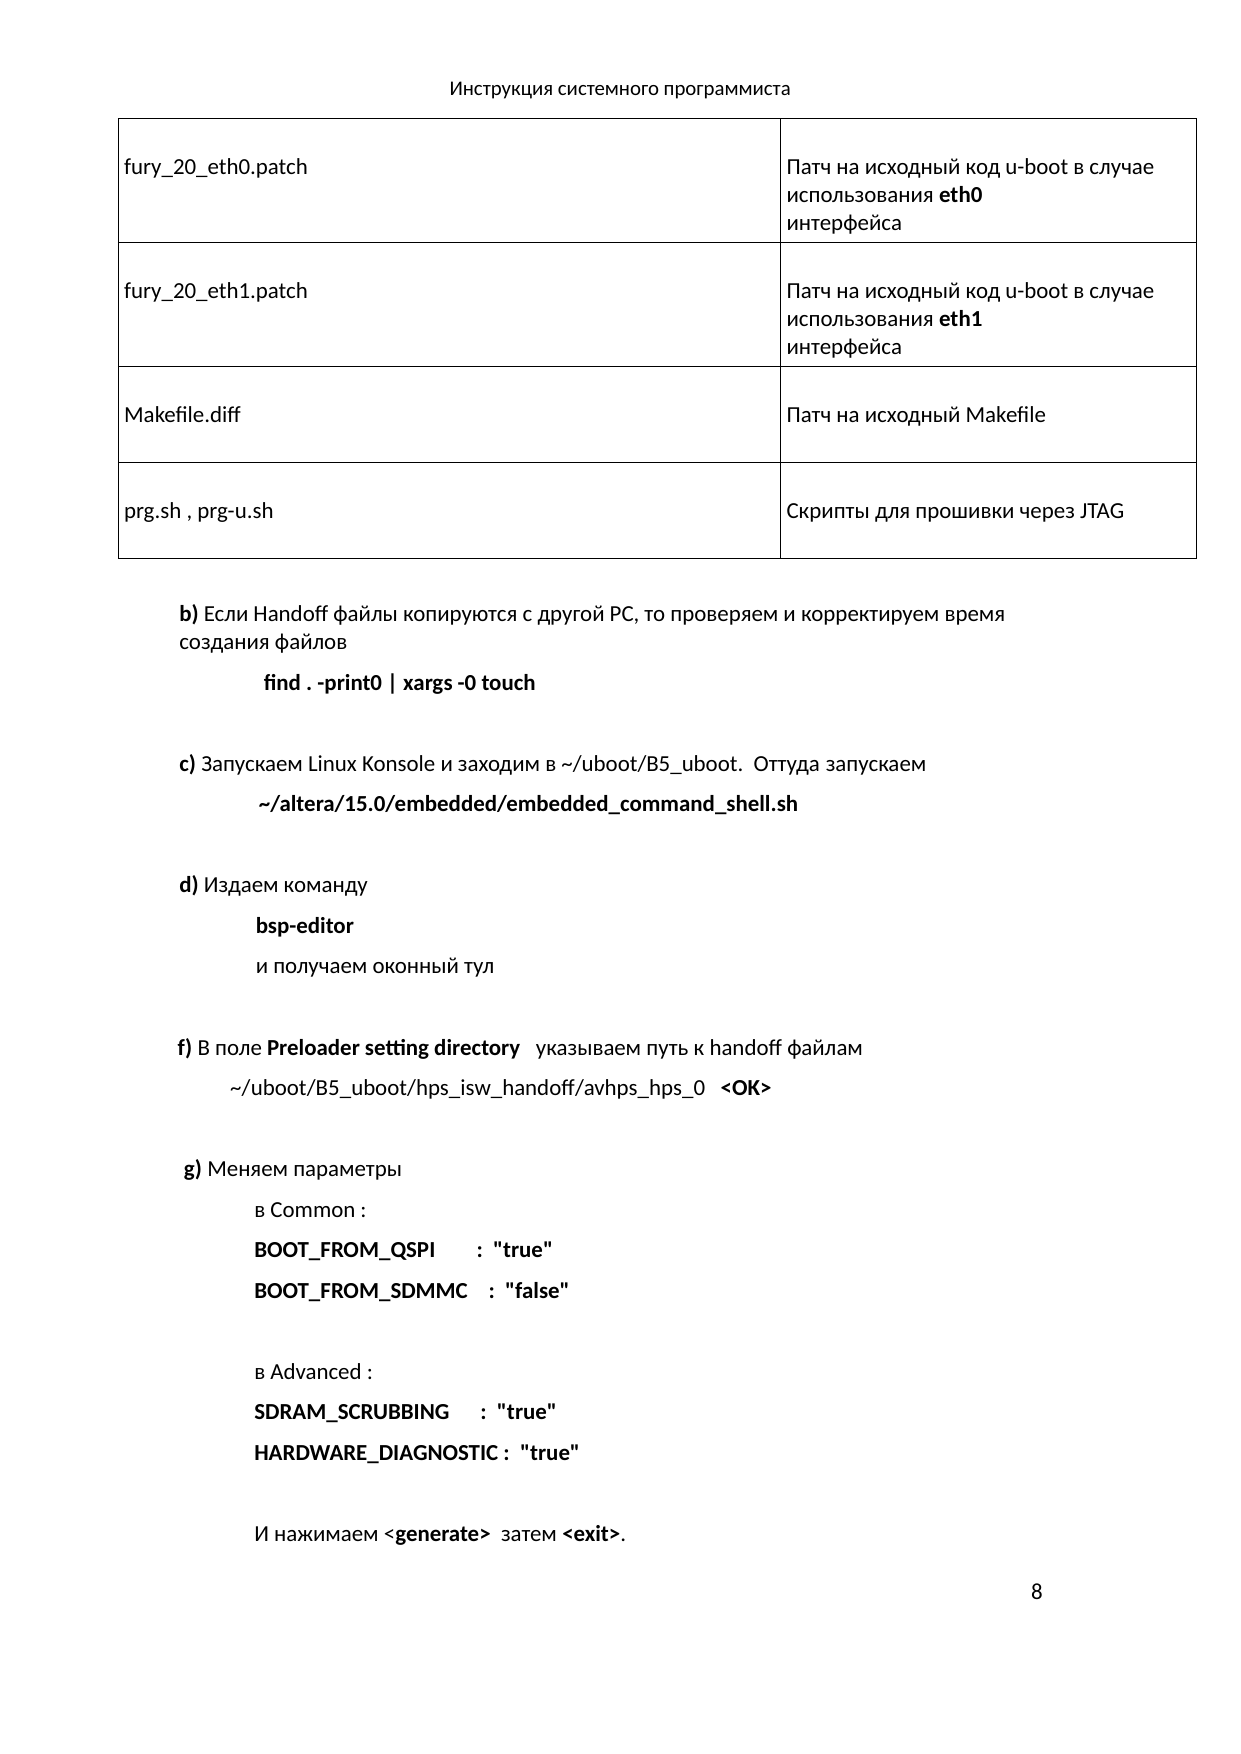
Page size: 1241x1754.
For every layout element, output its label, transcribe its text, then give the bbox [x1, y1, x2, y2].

text HARDWARE_DIAGNOSTIC : "true" [254, 1438, 1122, 1466]
table_cell prg.sh , prg-u.sh [119, 463, 780, 558]
text SDRAM_SCRUBBING : "true" [254, 1397, 1122, 1425]
table_cell Патч на исходный код u-boot в случае использования eth0 интерфейса [781, 119, 1196, 242]
text g) Меняем параметры [184, 1154, 1122, 1182]
text и получаем оконный тул [256, 952, 1063, 979]
text c) Запускаем Linux Konsole и заходим в ~/uboot/B5_uboot. Оттуда запускаем [179, 749, 1063, 777]
table_cell Скрипты для прошивки через JTAG [781, 463, 1196, 558]
text BOOT_FROM_QSPI : "true" [254, 1235, 1122, 1263]
text find . -print0 | xargs -0 touch [263, 668, 1063, 696]
text ~/uboot/B5_uboot/hps_isw_handoff/avhps_hps_0 <OK> [184, 1073, 1122, 1101]
text в Common : [254, 1195, 1122, 1223]
text BOOT_FROM_SDMMC : "false" [254, 1276, 1122, 1304]
text b) Если Handoff файлы копируются с другой PC, то проверяем и корректируем время создания файлов [179, 599, 1063, 655]
text ~/altera/15.0/embedded/embedded_command_shell.sh [259, 789, 1063, 817]
text d) Издаем команду [179, 871, 1063, 898]
table_cell fury_20_eth0.patch [119, 119, 780, 242]
table_cell Патч на исходный Makefile [781, 367, 1196, 462]
table_cell Патч на исходный код u-boot в случае использования eth1 интерфейса [781, 243, 1196, 366]
table_cell Makefile.diff [119, 367, 780, 462]
text И нажимаем <generate> затем <exit>. [254, 1519, 1122, 1547]
text в Advanced : [254, 1357, 1122, 1385]
table_cell fury_20_eth1.patch [119, 243, 780, 366]
text bsp-editor [256, 911, 1063, 939]
text f) В поле Preloader setting directory указываем путь к handoff файлам [177, 1033, 1122, 1061]
